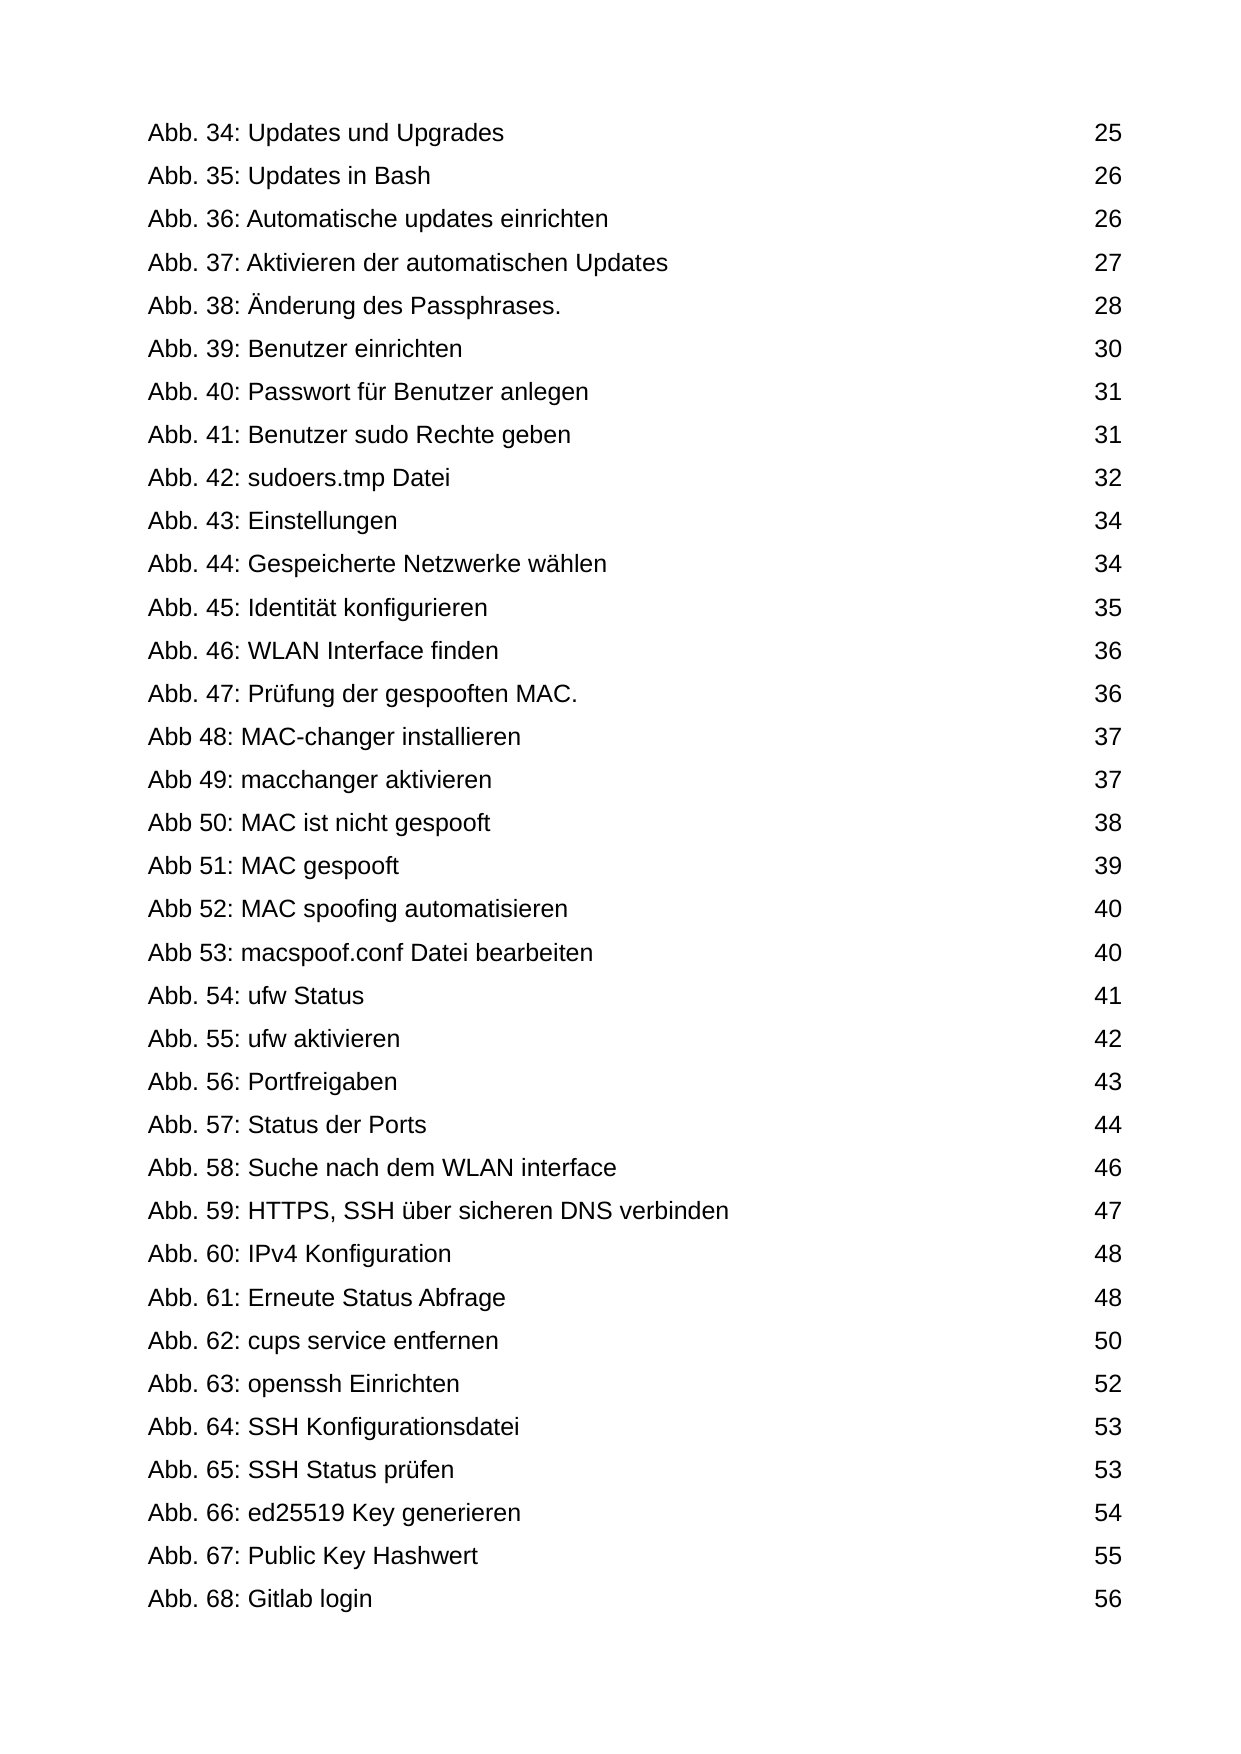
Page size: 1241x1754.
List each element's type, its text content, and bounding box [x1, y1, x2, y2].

text Abb 51: MAC gespooft 39 [148, 851, 1122, 880]
text Abb. 65: SSH Status prüfen 53 [148, 1455, 1122, 1484]
text Abb. 41: Benutzer sudo Rechte geben 31 [148, 420, 1122, 449]
text Abb. 40: Passwort für Benutzer anlegen 31 [148, 377, 1122, 406]
text Abb 48: MAC-changer installieren 37 [148, 722, 1122, 751]
text Abb 53: macspoof.conf Datei bearbeiten 40 [148, 937, 1122, 966]
text Abb. 55: ufw aktivieren 42 [148, 1024, 1122, 1052]
text Abb 52: MAC spoofing automatisieren 40 [148, 894, 1122, 923]
text Abb. 59: HTTPS, SSH über sicheren DNS verbinden 47 [148, 1196, 1122, 1225]
text Abb. 37: Aktivieren der automatischen Updates 27 [148, 247, 1122, 276]
text Abb. 56: Portfreigaben 43 [148, 1067, 1122, 1096]
text Abb. 44: Gespeicherte Netzwerke wählen 34 [148, 549, 1122, 578]
text Abb 50: MAC ist nicht gespooft 38 [148, 808, 1122, 837]
text Abb. 68: Gitlab login 56 [148, 1584, 1122, 1613]
text Abb. 58: Suche nach dem WLAN interface 46 [148, 1153, 1122, 1182]
text Abb. 61: Erneute Status Abfrage 48 [148, 1282, 1122, 1311]
text Abb. 35: Updates in Bash 26 [148, 161, 1122, 190]
text Abb. 39: Benutzer einrichten 30 [148, 334, 1122, 362]
text Abb. 38: Änderung des Passphrases. 28 [148, 291, 1122, 319]
text Abb. 57: Status der Ports 44 [148, 1110, 1122, 1139]
text Abb. 60: IPv4 Konfiguration 48 [148, 1239, 1122, 1268]
text Abb. 46: WLAN Interface finden 36 [148, 636, 1122, 664]
text Abb 49: macchanger aktivieren 37 [148, 765, 1122, 794]
text Abb. 62: cups service entfernen 50 [148, 1326, 1122, 1354]
text Abb. 66: ed25519 Key generieren 54 [148, 1498, 1122, 1527]
text Abb. 54: ufw Status 41 [148, 981, 1122, 1009]
text Abb. 67: Public Key Hashwert 55 [148, 1541, 1122, 1570]
text Abb. 47: Prüfung der gespooften MAC. 36 [148, 679, 1122, 707]
text Abb. 43: Einstellungen 34 [148, 506, 1122, 535]
text Abb. 42: sudoers.tmp Datei 32 [148, 463, 1122, 492]
text Abb. 34: Updates und Upgrades 25 [148, 118, 1122, 147]
text Abb. 45: Identität konfigurieren 35 [148, 592, 1122, 621]
text Abb. 36: Automatische updates einrichten 26 [148, 204, 1122, 233]
text Abb. 64: SSH Konfigurationsdatei 53 [148, 1412, 1122, 1441]
text Abb. 63: openssh Einrichten 52 [148, 1369, 1122, 1397]
